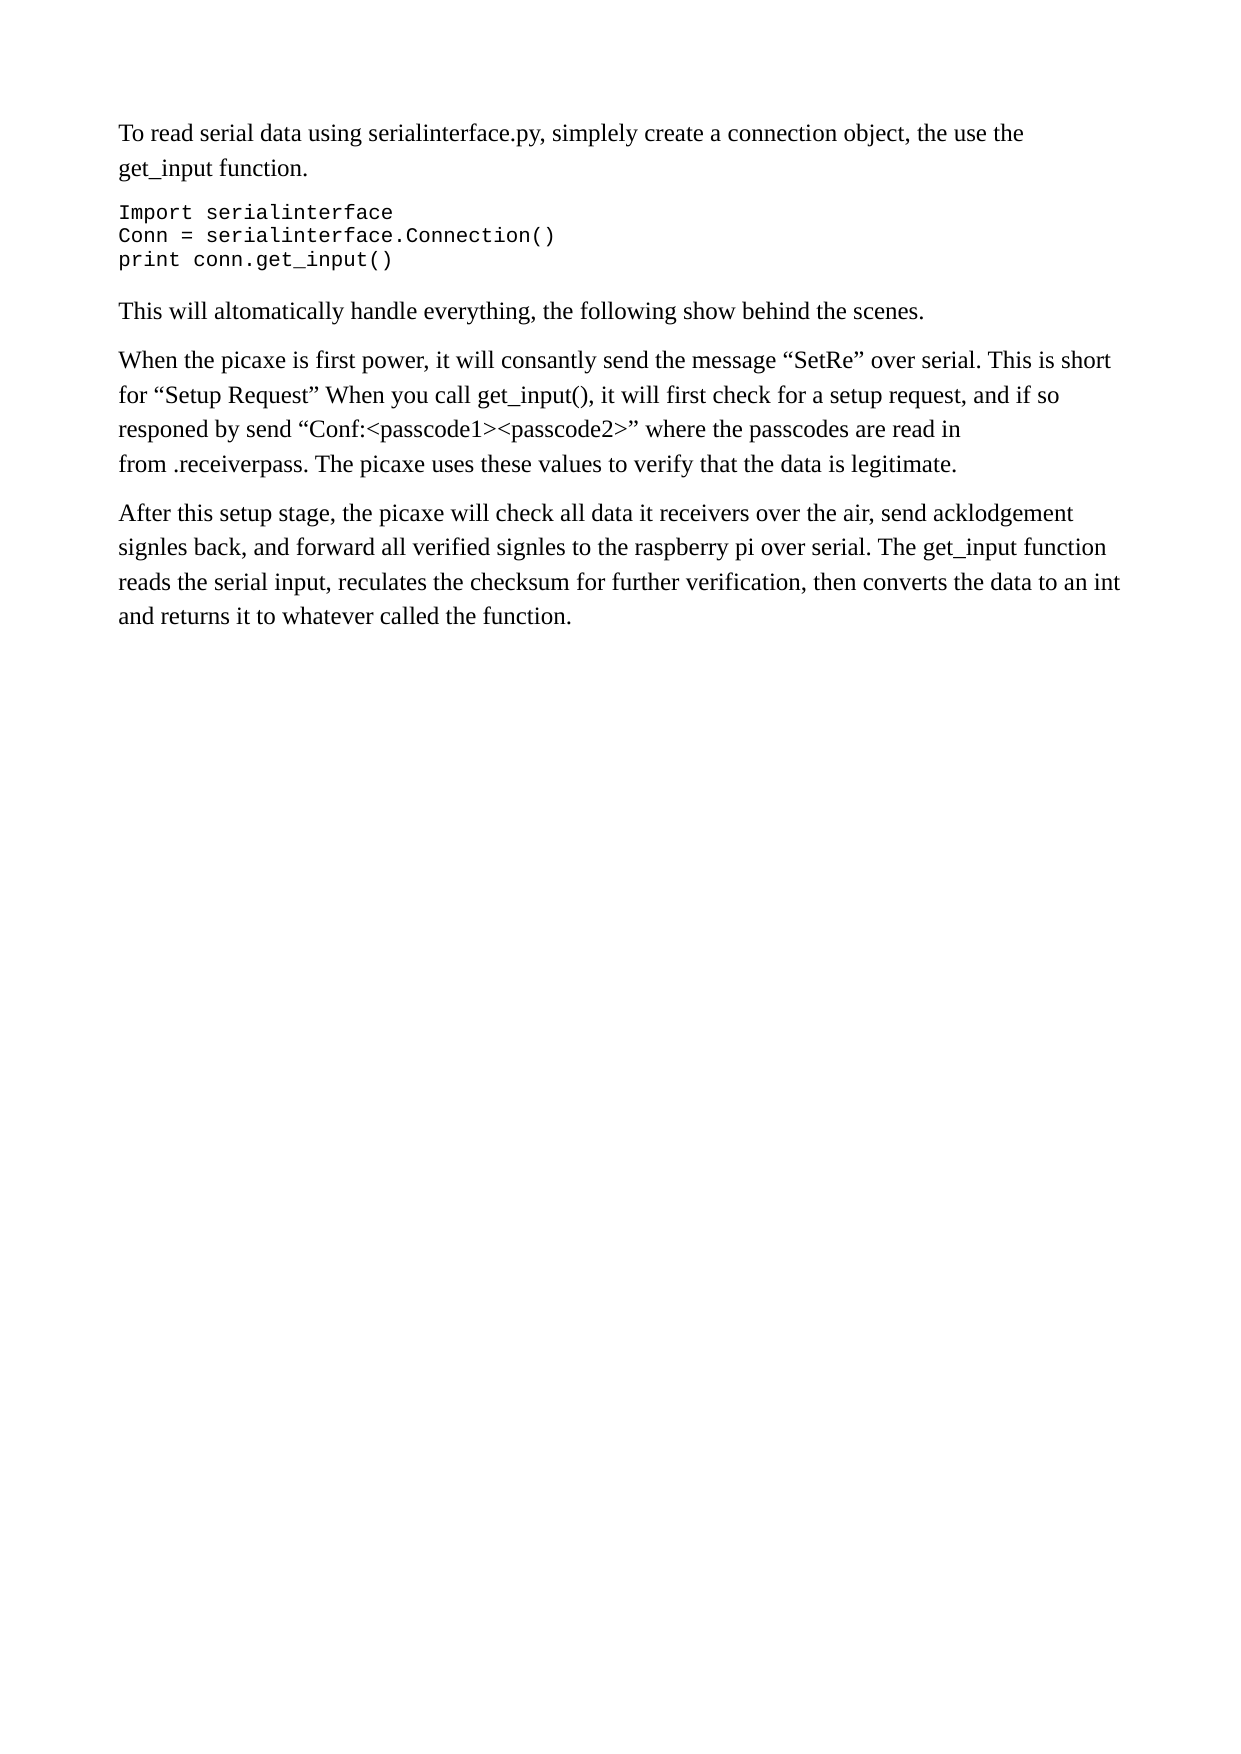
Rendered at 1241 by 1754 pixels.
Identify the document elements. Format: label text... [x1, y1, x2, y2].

text print conn.get_input() [118, 249, 1122, 273]
text After this setup stage, the picaxe will check all data it receivers over the air, send acklodgement signles back, and forward all verified signles to the raspberry pi over serial. The get_input function reads the serial input, reculates the checksum for further verification, then converts the data to an int and returns it to whatever called the function. [118, 498, 1122, 630]
text To read serial data using serialinterface.py, simplely create a connection object, the use the get_input function. [118, 118, 1122, 181]
text When the picaxe is first power, it will consantly send the message “SetRe” over serial. This is short for “Setup Request” When you call get_input(), it will first check for a setup request, and if so responed by send “Conf:<passcode1><passcode2>” where the passcodes are read in from .receiverpass. The picaxe uses these values to verify that the data is legitimate. [118, 345, 1122, 477]
text Import serialinterface [118, 202, 1122, 225]
text Conn = serialinterface.Connection() [118, 225, 1122, 249]
text This will altomatically handle everything, the following show behind the scenes. [118, 296, 1122, 325]
